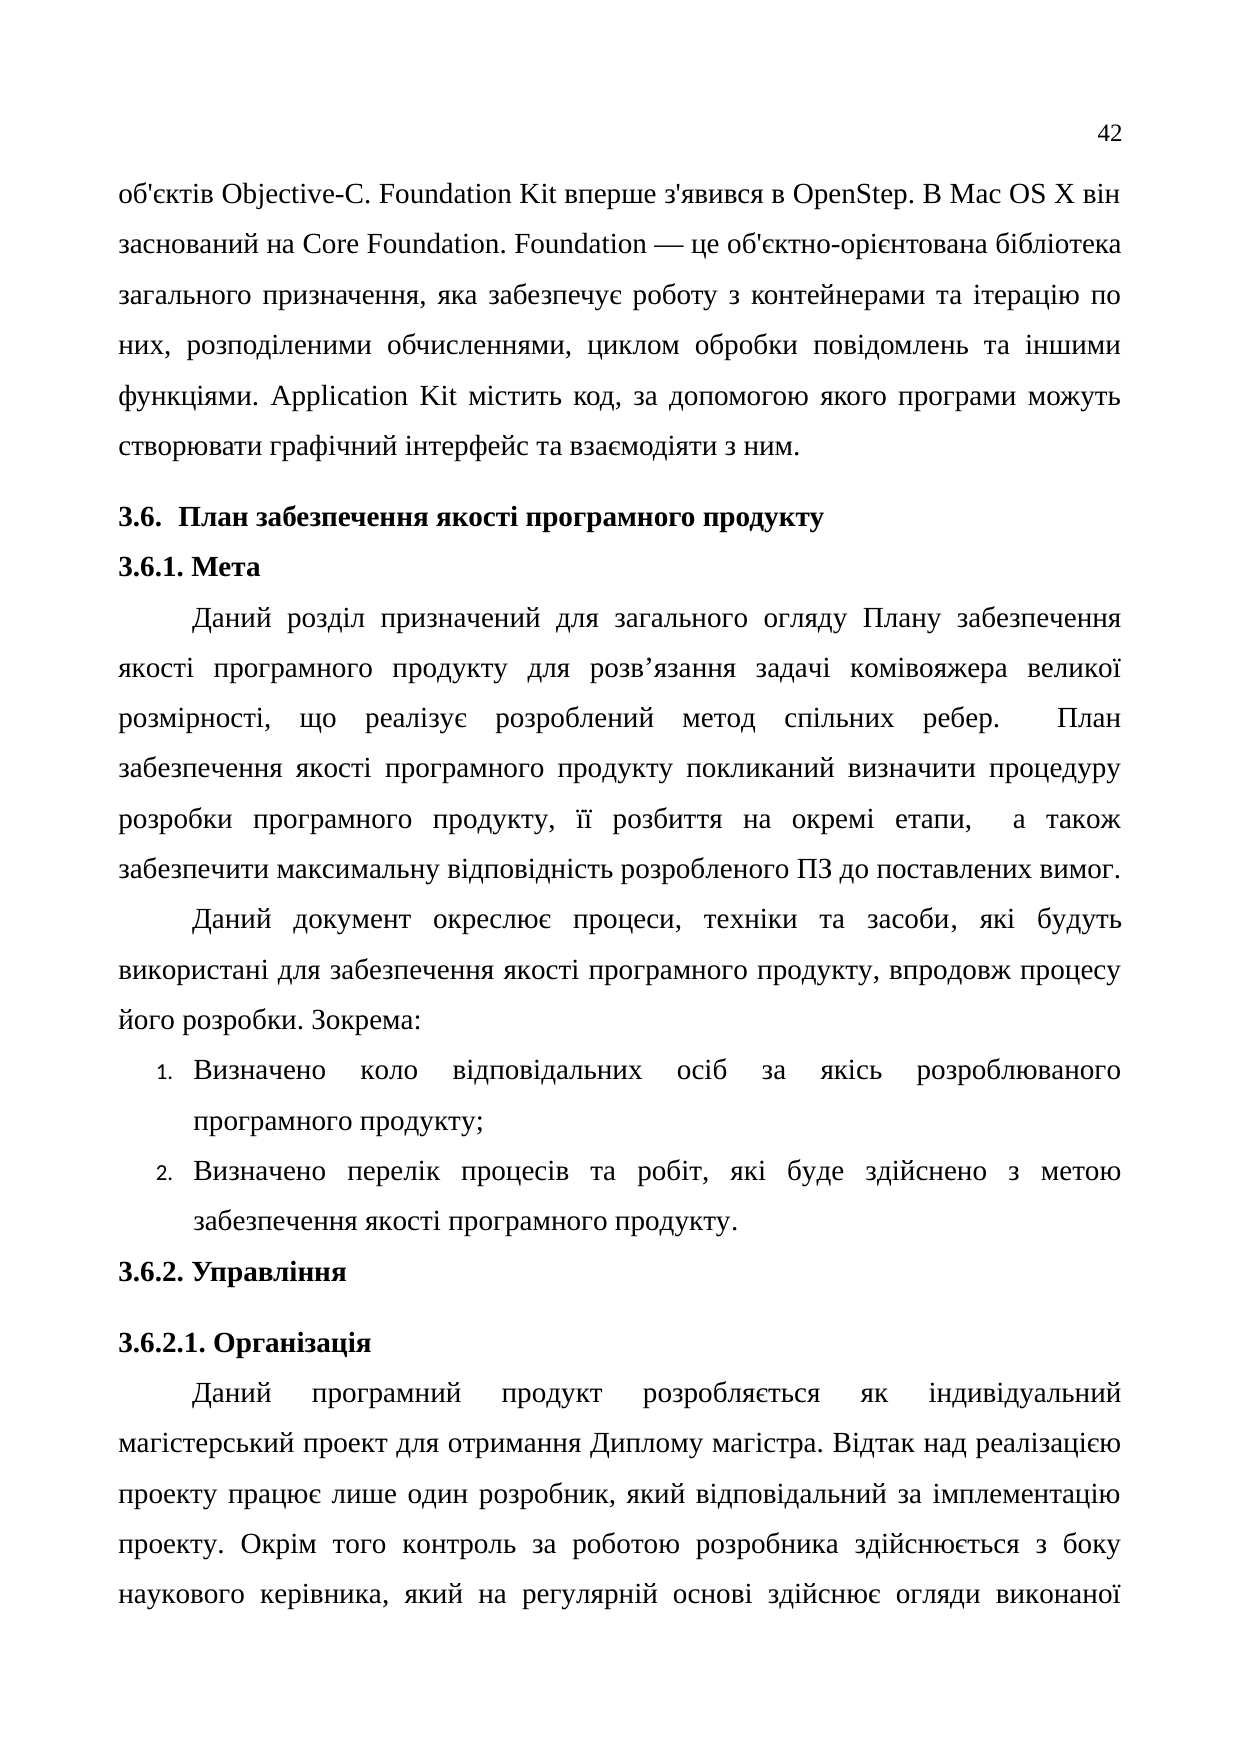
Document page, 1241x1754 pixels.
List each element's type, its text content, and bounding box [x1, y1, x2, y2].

subtitle 3.6.1. Мета [118, 549, 1122, 583]
subtitle 3.6.2.1. Організація [118, 1325, 1122, 1358]
list Визначено коло відповідальних осіб за якісь розроблюваного програмного продукту; [156, 1052, 1122, 1136]
text Даний програмний продукт розробляється як індивідуальний магістерський проект для отримання Диплому магістра. Відтак над реалізацією проекту працює лише один розробник, який відповідальний за імплементацію проекту. Окрім того контроль за роботою розробника здійснюється з боку наукового керівника, який на регулярній основі здійснює огляди виконаної [118, 1375, 1122, 1610]
text Даний розділ призначений для загального огляду Плану забезпечення якості програмного продукту для розв’язання задачі комівояжера великої розмірності, що реалізує розроблений метод спільних ребер. План забезпечення якості програмного продукту покликаний визначити процедуру розробки програмного продукту, її розбиття на окремі етапи, а також забезпечити максимальну відповідність розробленого ПЗ до поставлених вимог. Даний документ окреслює процеси, техніки та засоби, які будуть використані для забезпечення якості програмного продукту, впродовж процесу його розробки. Зокрема: [118, 600, 1122, 1036]
list Визначено перелік процесів та робіт, які буде здійснено з метою забезпечення якості програмного продукту. [156, 1153, 1122, 1237]
subtitle 3.6. План забезпечення якості програмного продукту [118, 499, 1122, 533]
text об'єктів Objective-C. Foundation Kit вперше з'явився в OpenStep. В Mac OS X він заснований на Core Foundation. Foundation — це об'єктно-орієнтована бібліотека загального призначення, яка забезпечує роботу з контейнерами та ітерацію по них, розподіленими обчисленнями, циклом обробки повідомлень та іншими функціями. Application Kit містить код, за допомогою якого програми можуть створювати графічний інтерфейс та взаємодіяти з ним. [118, 176, 1122, 461]
subtitle 3.6.2. Управління [118, 1254, 1122, 1287]
